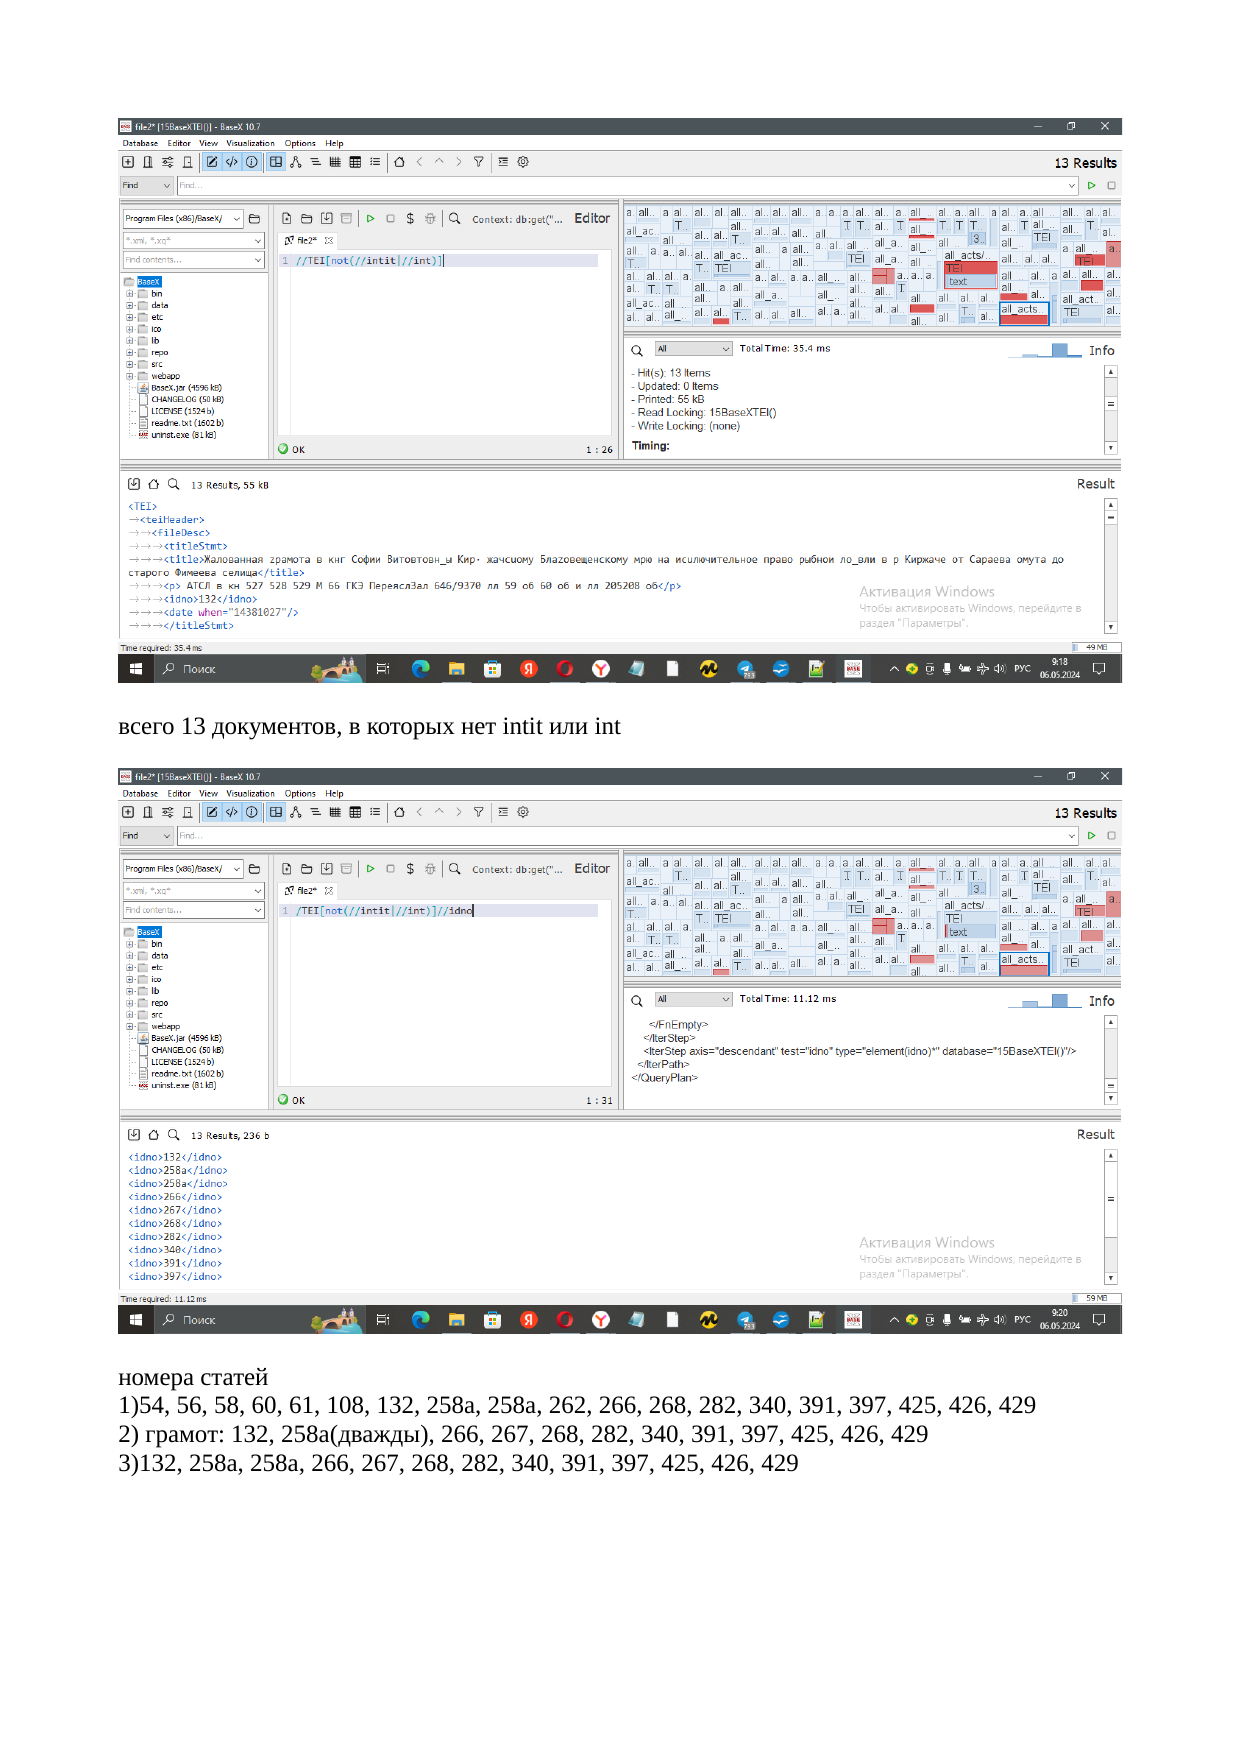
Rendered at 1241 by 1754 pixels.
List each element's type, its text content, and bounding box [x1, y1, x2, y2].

picture [118, 768, 1123, 1334]
text 3)132, 258а, 258а, 266, 267, 268, 282, 340, 391, 397, 425, 426, 429 [118, 1448, 1122, 1477]
text 2) грамот: 132, 258а(дважды), 266, 267, 268, 282, 340, 391, 397, 425, 426, 429 [118, 1419, 1122, 1448]
text номера статей [118, 1362, 1122, 1391]
picture [118, 118, 1123, 683]
text всего 13 документов, в которых нет intit или int [118, 711, 1122, 740]
text 1)54, 56, 58, 60, 61, 108, 132, 258a, 258a, 262, 266, 268, 282, 340, 391, 397, 425, 426, 429 [118, 1391, 1122, 1419]
